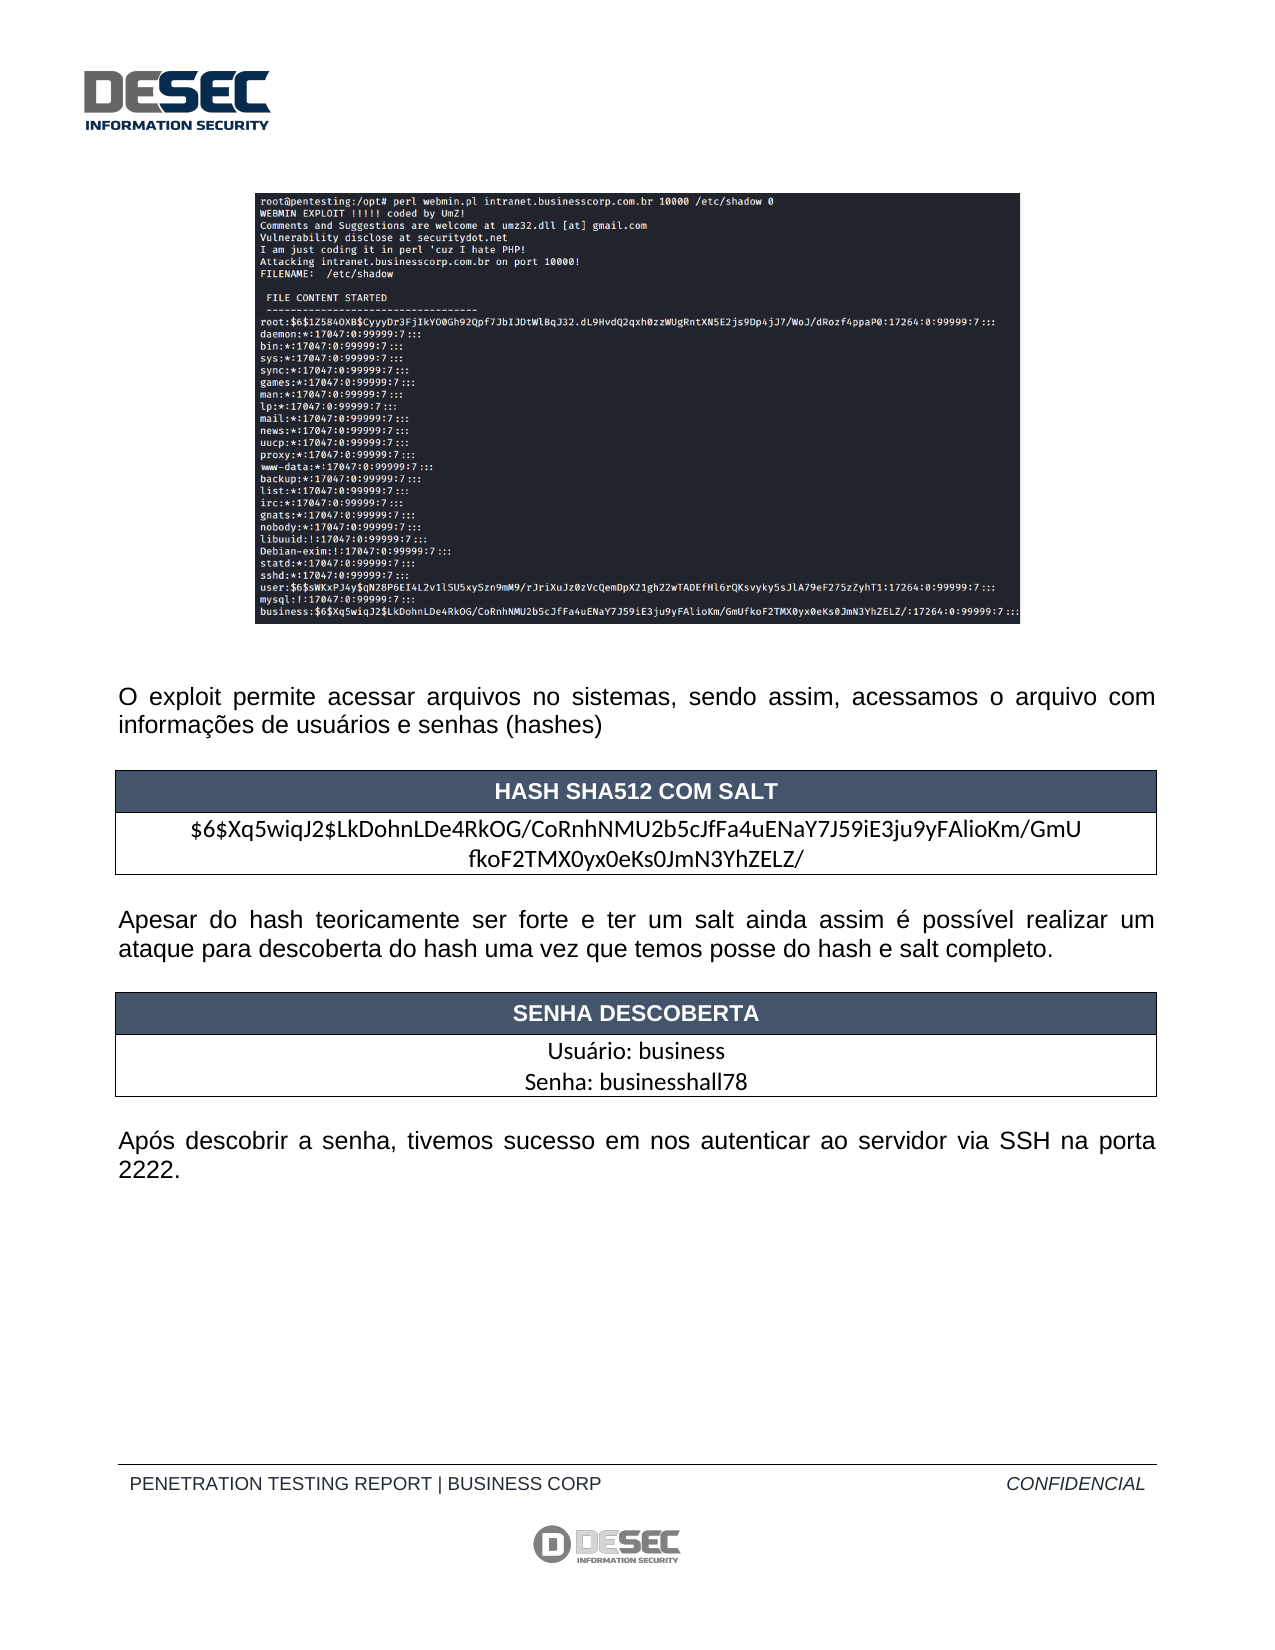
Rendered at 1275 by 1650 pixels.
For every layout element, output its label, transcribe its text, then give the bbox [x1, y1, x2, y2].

table_cell $6$Xq5wiqJ2$LkDohnLDe4RkOG/CoRnhNMU2b5cJfFa4uENaY7J59iE3ju9yFAlioKm/GmU fkoF2TMX0yx0eKs0JmN3YhZELZ/ [116, 813, 1156, 874]
table_header SENHA DESCOBERTA [116, 993, 1156, 1034]
table_header HASH SHA512 COM SALT [116, 771, 1156, 812]
picture [531, 1520, 684, 1568]
table_cell Usuário: business Senha: businesshall78 [116, 1035, 1156, 1096]
text Após descobrir a senha, tivemos sucesso em nos autenticar ao servidor via SSH na porta 2222. [118, 1126, 1157, 1183]
text O exploit permite acessar arquivos no sistemas, sendo assim, acessamos o arquivo com informações de usuários e senhas (hashes) [118, 682, 1157, 739]
picture [255, 193, 1021, 624]
text Apesar do hash teoricamente ser forte e ter um salt ainda assim é possível realizar um ataque para descoberta do hash uma vez que temos posse do hash e salt completo. [118, 906, 1157, 963]
picture [84, 71, 271, 130]
